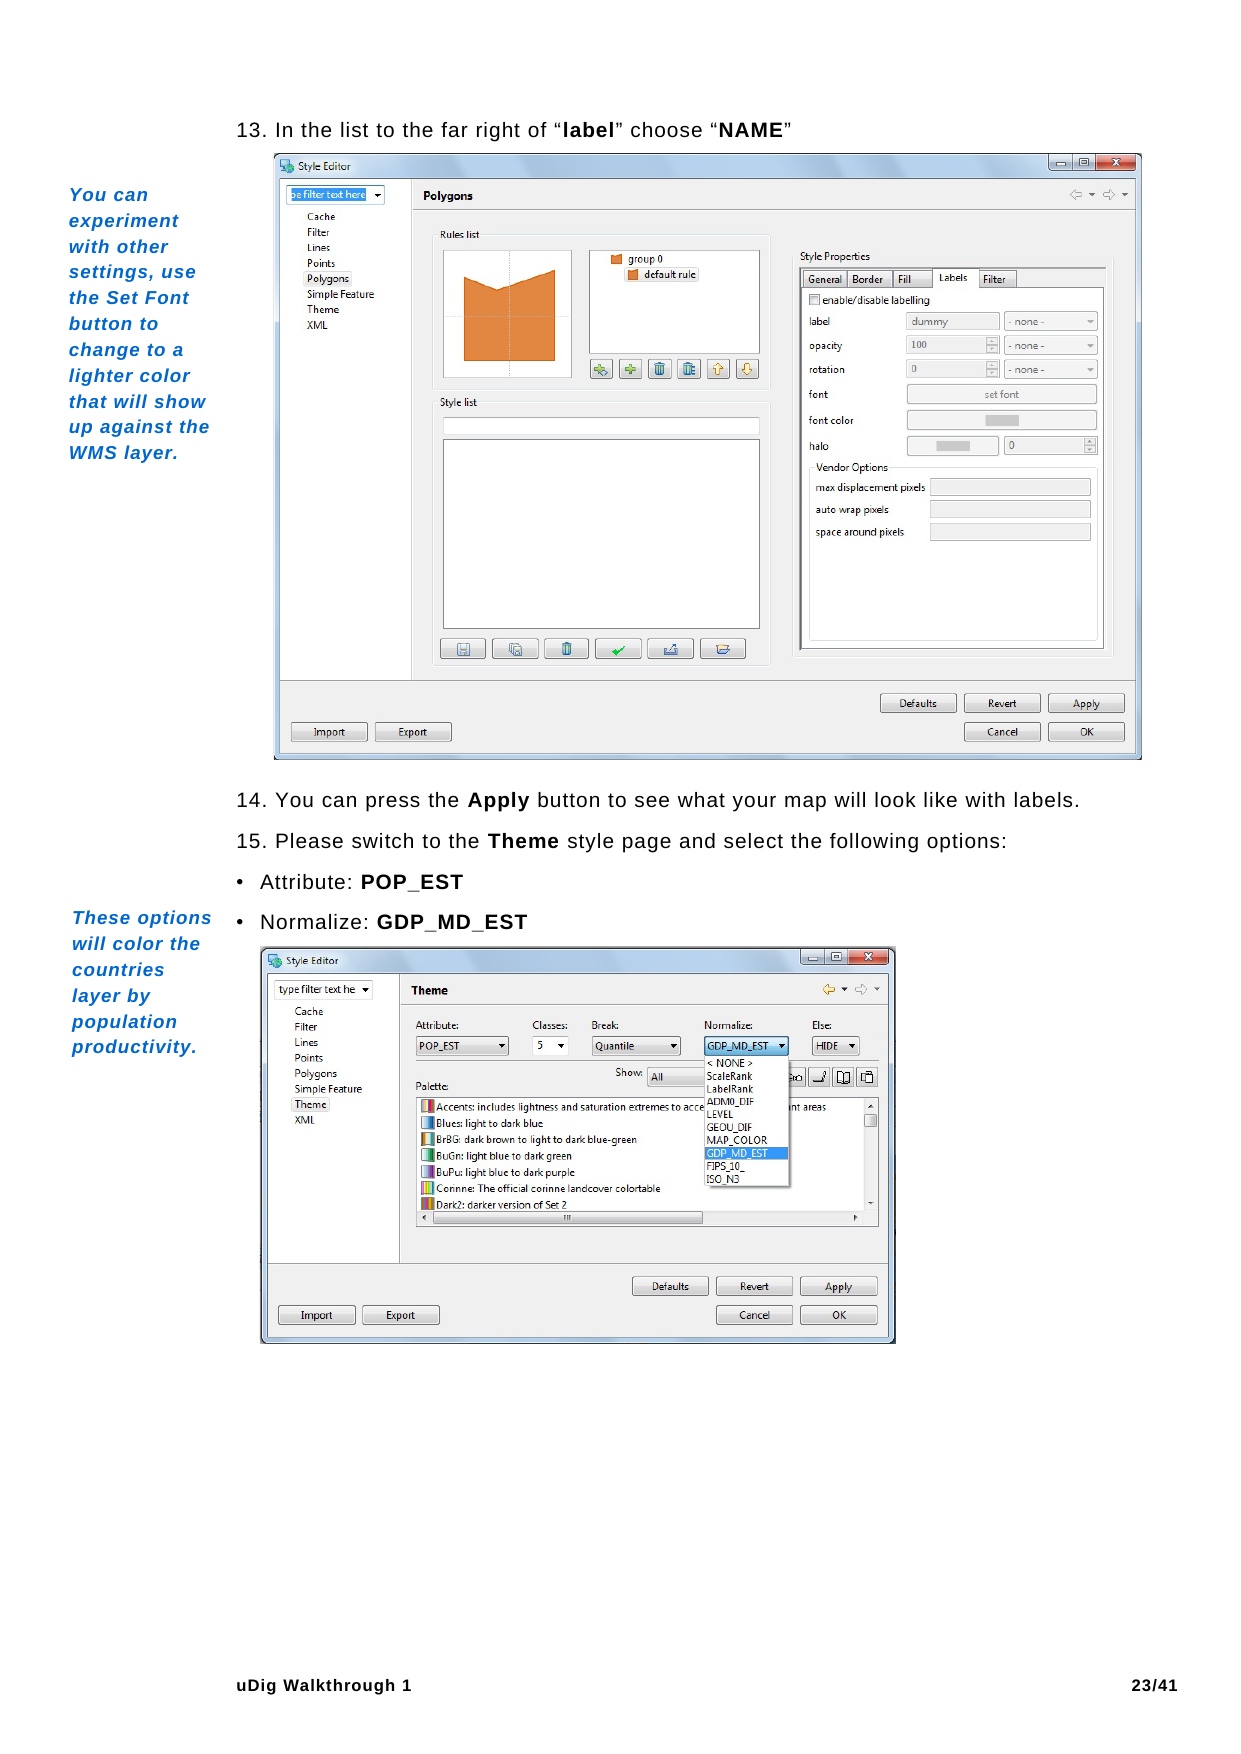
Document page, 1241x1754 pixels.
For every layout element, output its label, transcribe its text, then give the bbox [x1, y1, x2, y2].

list Please switch to the Theme style page and select the following options: [236, 829, 1181, 853]
list Attribute: POP_EST [236, 869, 1181, 893]
picture [273, 153, 1142, 760]
picture [259, 946, 896, 1344]
list Normalize: GDP_MD_EST [236, 910, 1181, 1355]
list You can experiment with other settings, use the Set Font button to change to a lighter color that will show up against the WMS layer. [69, 184, 218, 464]
list These options will color the countries layer by population productivity. [72, 907, 217, 1058]
list In the list to the far right of “label” choose “NAME” [236, 118, 1181, 772]
list You can press the Apply button to see what your map will look like with labels. [236, 788, 1181, 812]
